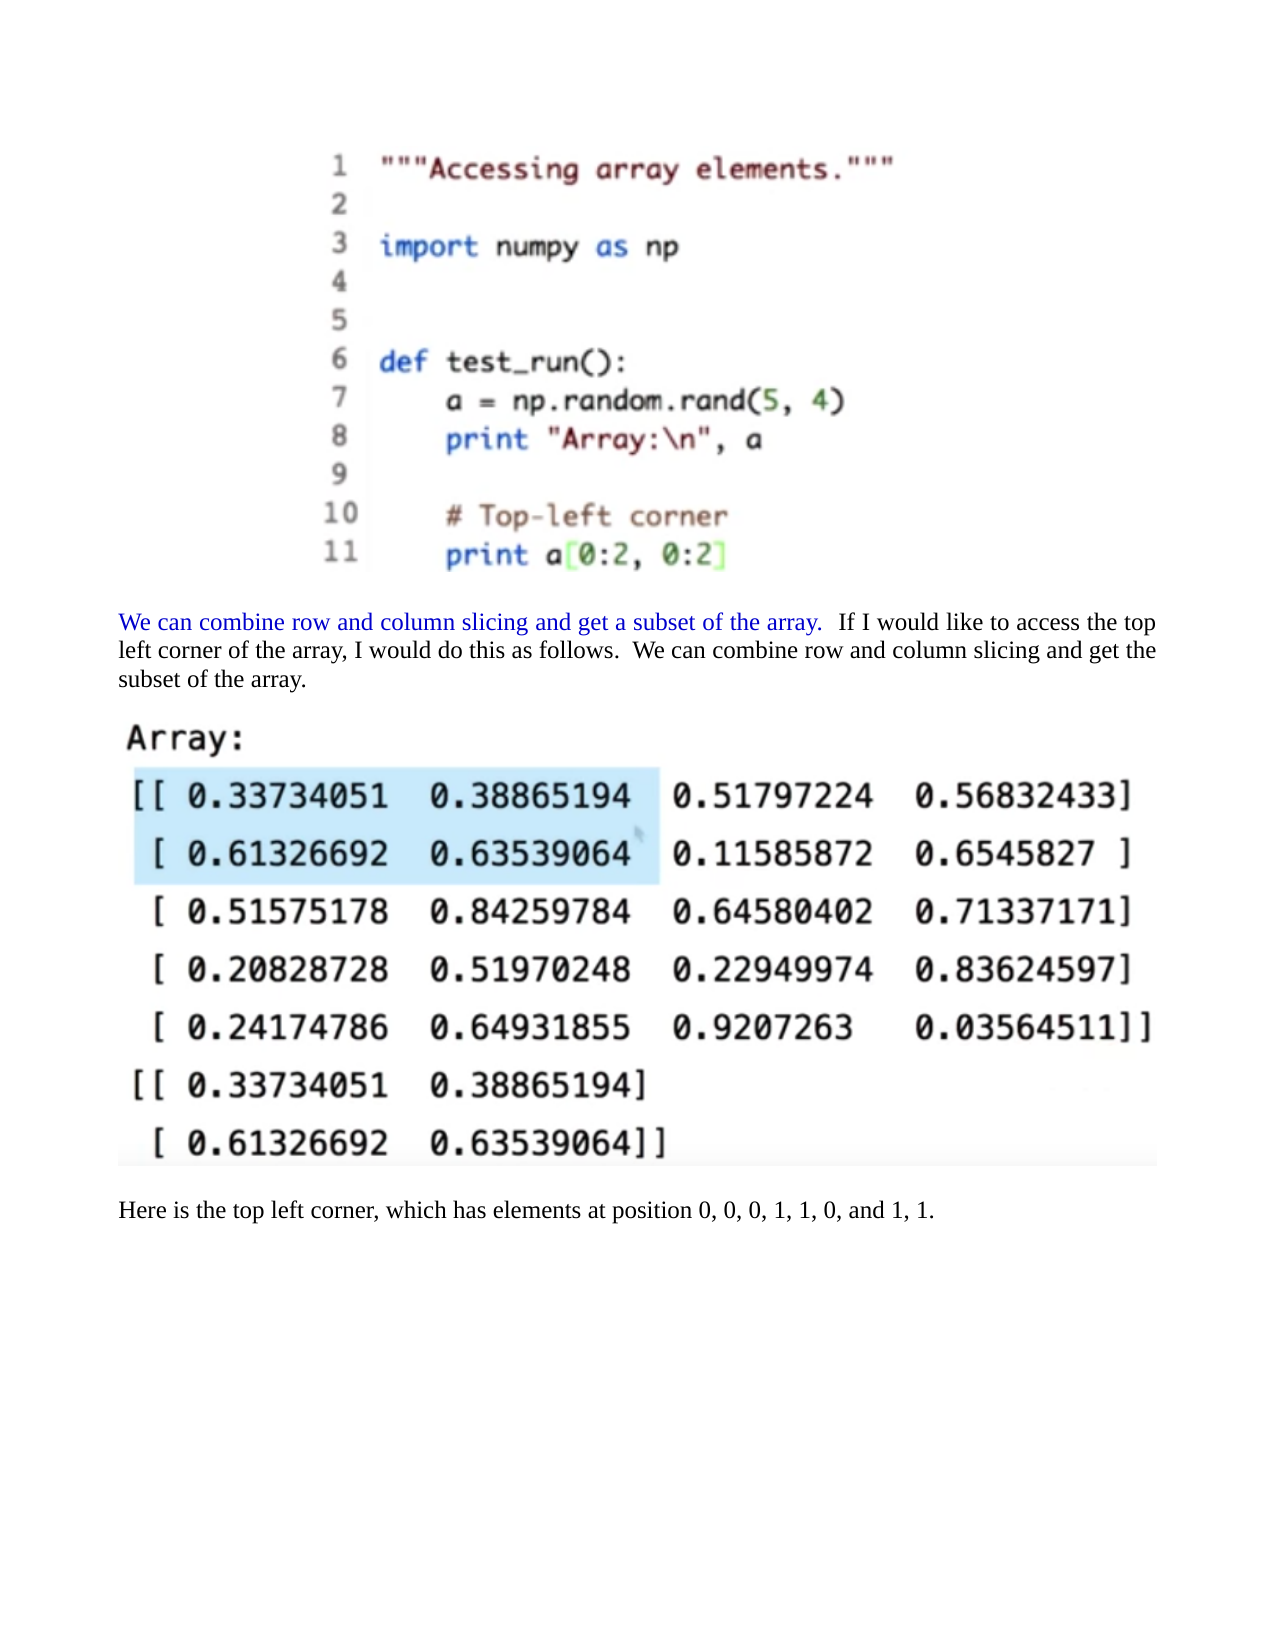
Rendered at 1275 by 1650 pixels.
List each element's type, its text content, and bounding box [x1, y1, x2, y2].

text We can combine row and column slicing and get a subset of the array. If I would like to access the top left corner of the array, I would do this as follows. We can combine row and column slicing and get the subset of the array. [118, 607, 1157, 693]
picture [319, 146, 956, 572]
picture [118, 721, 1157, 1166]
text Here is the top left corner, which has elements at position 0, 0, 0, 1, 1, 0, and 1, 1. [118, 1195, 1157, 1223]
